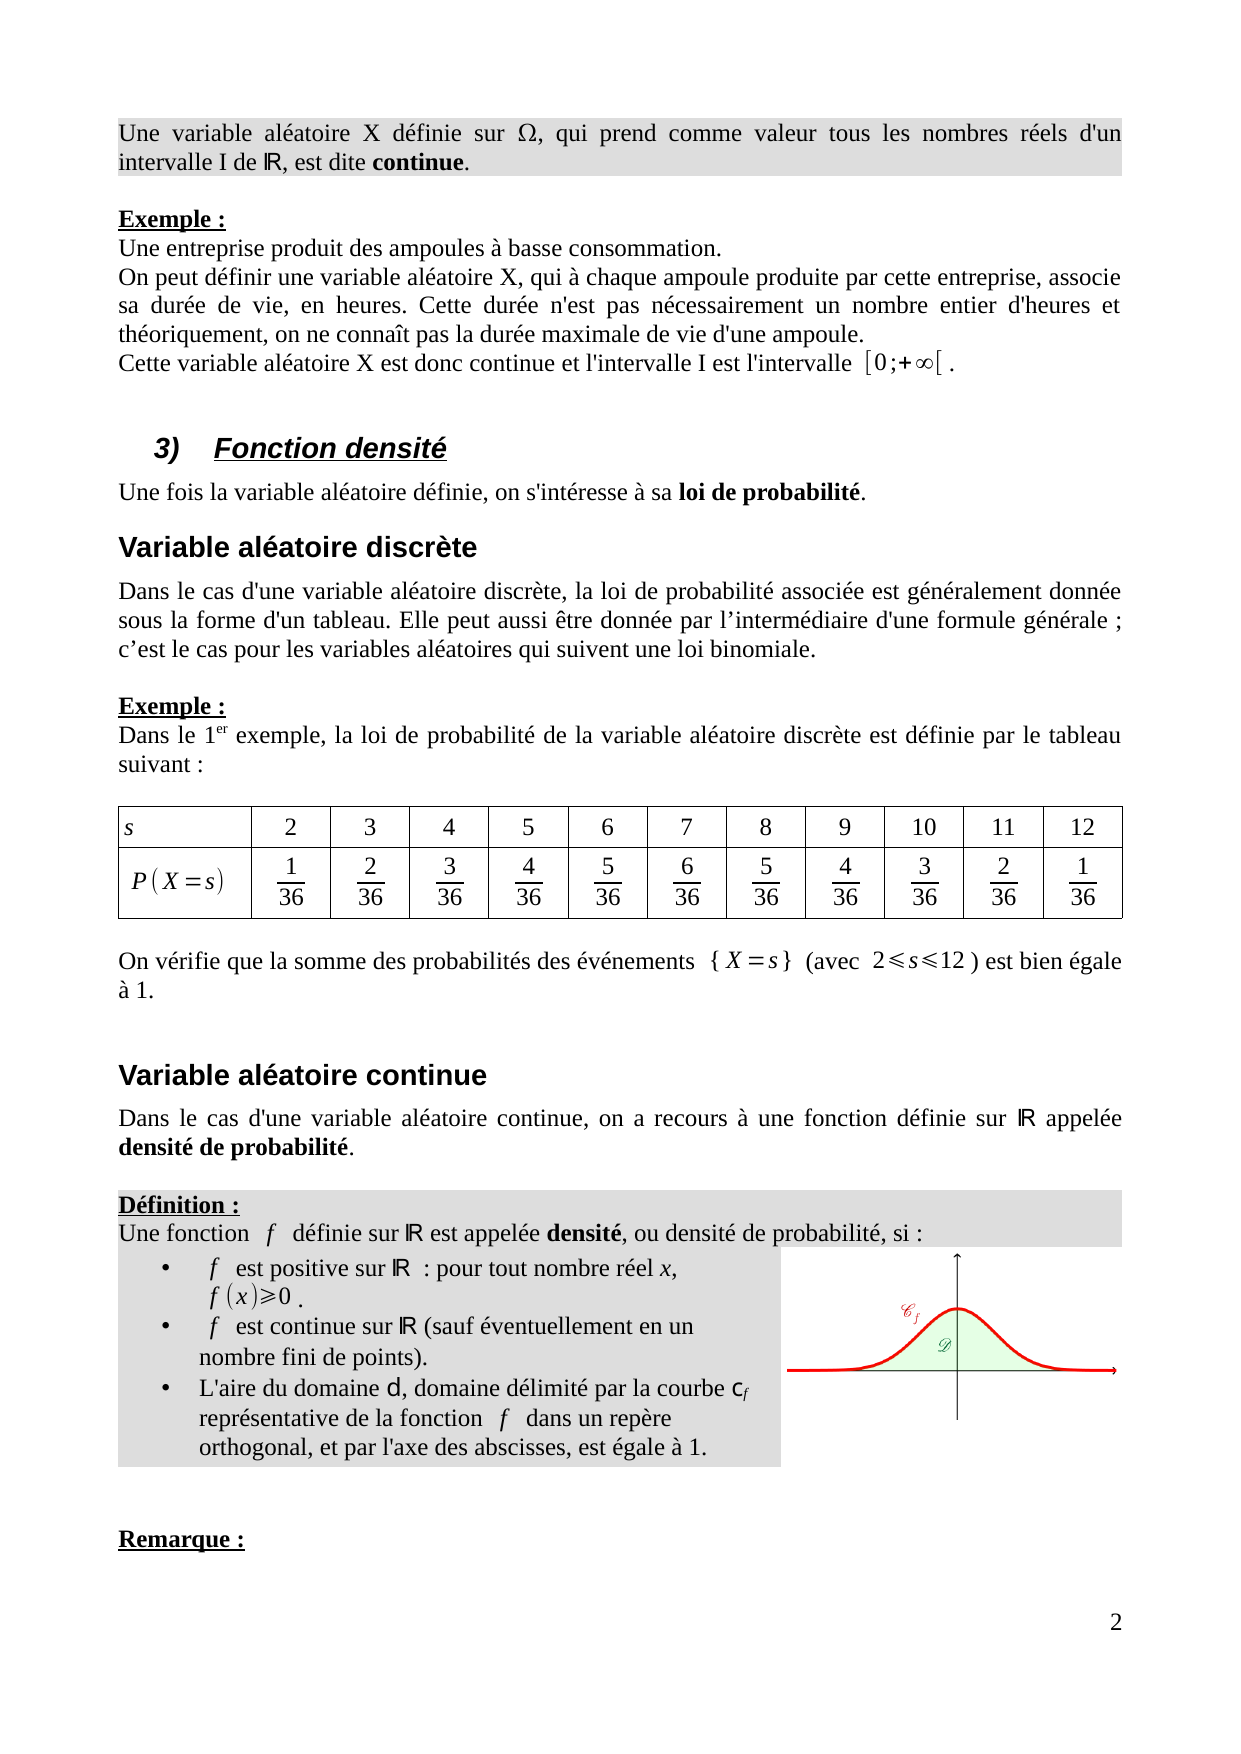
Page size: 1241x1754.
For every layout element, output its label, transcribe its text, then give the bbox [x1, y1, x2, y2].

table_header 2 [252, 807, 330, 847]
table_cell [569, 848, 647, 917]
table_header 8 [727, 807, 805, 847]
table_cell [489, 848, 568, 917]
text Dans le cas d'une variable aléatoire continue, on a recours à une fonction définie sur ℝ appelée densité de probabilité. [118, 1103, 1122, 1161]
text Exemple : [118, 691, 1122, 720]
table_header s [119, 807, 251, 847]
table_cell [964, 848, 1043, 917]
table_cell [806, 848, 884, 917]
table_cell [727, 848, 805, 917]
table_header est positive sur ℝ : pour tout nombre réel x, . est continue sur ℝ (sauf éventuellement en un nombre fini de points). L'aire du domaine d, domaine délimité par la courbe cf représentative de la fonction dans un repère orthogonal, et par l'axe des abscisses, est égale à 1. [118, 1247, 781, 1467]
table_cell [885, 848, 963, 917]
text On vérifie que la somme des probabilités des événements (avec ) est bien égale à 1. [118, 946, 1122, 1004]
table_cell [331, 848, 409, 917]
table_cell [119, 848, 251, 917]
text Dans le cas d'une variable aléatoire discrète, la loi de probabilité associée est généralement donnée sous la forme d'un tableau. Elle peut aussi être donnée par l’intermédiaire d'une formule générale ; c’est le cas pour les variables aléatoires qui suivent une loi binomiale. [118, 576, 1122, 663]
table_header 6 [569, 807, 647, 847]
subtitle Variable aléatoire continue [118, 1057, 1122, 1091]
text Une entreprise produit des ampoules à basse consommation. [118, 233, 1122, 262]
text Une fonction définie sur ℝ est appelée densité, ou densité de probabilité, si : [118, 1218, 1122, 1247]
subtitle Variable aléatoire discrète [118, 530, 1122, 564]
table_header 5 [489, 807, 568, 847]
table_cell [410, 848, 488, 917]
subtitle Fonction densité [153, 431, 1122, 464]
table_header 7 [648, 807, 726, 847]
table_header 3 [331, 807, 409, 847]
text Exemple : [118, 204, 1122, 233]
text Cette variable aléatoire X est donc continue et l'intervalle I est l'intervalle . [118, 348, 1122, 377]
text On peut définir une variable aléatoire X, qui à chaque ampoule produite par cette entreprise, associe sa durée de vie, en heures. Cette durée n'est pas nécessairement un nombre entier d'heures et théoriquement, on ne connaît pas la durée maximale de vie d'une ampoule. [118, 262, 1122, 348]
table_header [781, 1247, 1122, 1467]
table_header 4 [410, 807, 488, 847]
text Dans le 1er exemple, la loi de probabilité de la variable aléatoire discrète est définie par le tableau suivant : [118, 720, 1122, 778]
table_cell [252, 848, 330, 917]
table_header 10 [885, 807, 963, 847]
table_header 12 [1044, 807, 1122, 847]
text Définition : [118, 1190, 1122, 1218]
text Une variable aléatoire X définie sur , qui prend comme valeur tous les nombres réels d'un intervalle I de ℝ, est dite continue. [118, 118, 1122, 176]
table_header 9 [806, 807, 884, 847]
text Une fois la variable aléatoire définie, on s'intéresse à sa loi de probabilité. [118, 477, 1122, 505]
table_cell [648, 848, 726, 917]
table_header 11 [964, 807, 1043, 847]
table_cell [1044, 848, 1122, 917]
text Remarque : [118, 1524, 1122, 1553]
